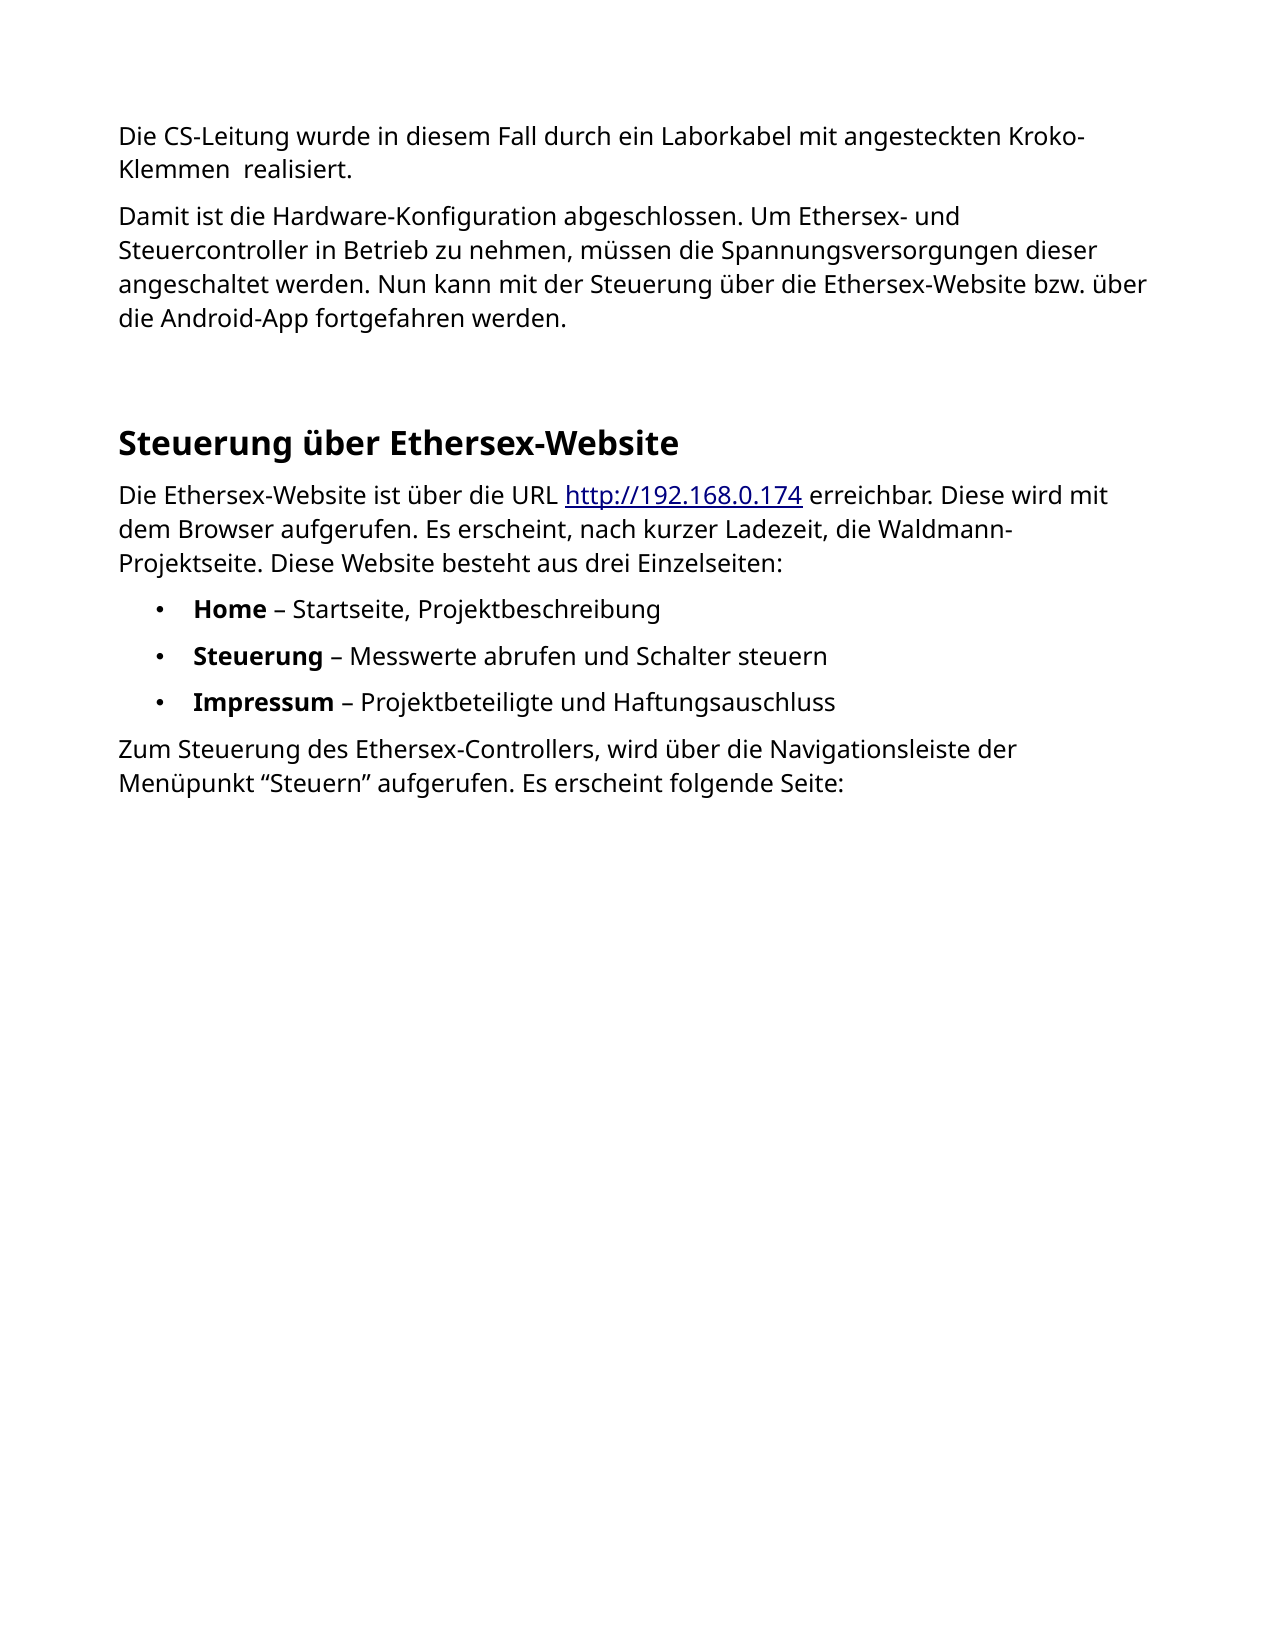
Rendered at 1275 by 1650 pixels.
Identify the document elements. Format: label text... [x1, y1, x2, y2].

subtitle Steuerung über Ethersex-Website [118, 419, 1157, 465]
list Impressum – Projektbeteiligte und Haftungsauschluss [156, 685, 1157, 719]
list Steuerung – Messwerte abrufen und Schalter steuern [156, 638, 1157, 673]
text Die CS-Leitung wurde in diesem Fall durch ein Laborkabel mit angesteckten Kroko-Klemmen realisiert. [118, 118, 1157, 186]
text Zum Steuerung des Ethersex-Controllers, wird über die Navigationsleiste der Menüpunkt “Steuern” aufgerufen. Es erscheint folgende Seite: [118, 732, 1157, 800]
list Home – Startseite, Projektbeschreibung [156, 592, 1157, 626]
text Damit ist die Hardware-Konfiguration abgeschlossen. Um Ethersex- und Steuercontroller in Betrieb zu nehmen, müssen die Spannungsversorgungen dieser angeschaltet werden. Nun kann mit der Steuerung über die Ethersex-Website bzw. über die Android-App fortgefahren werden. [118, 199, 1157, 335]
text Die Ethersex-Website ist über die URL http://192.168.0.174 erreichbar. Diese wird mit dem Browser aufgerufen. Es erscheint, nach kurzer Ladezeit, die Waldmann-Projektseite. Diese Website besteht aus drei Einzelseiten: [118, 477, 1157, 579]
